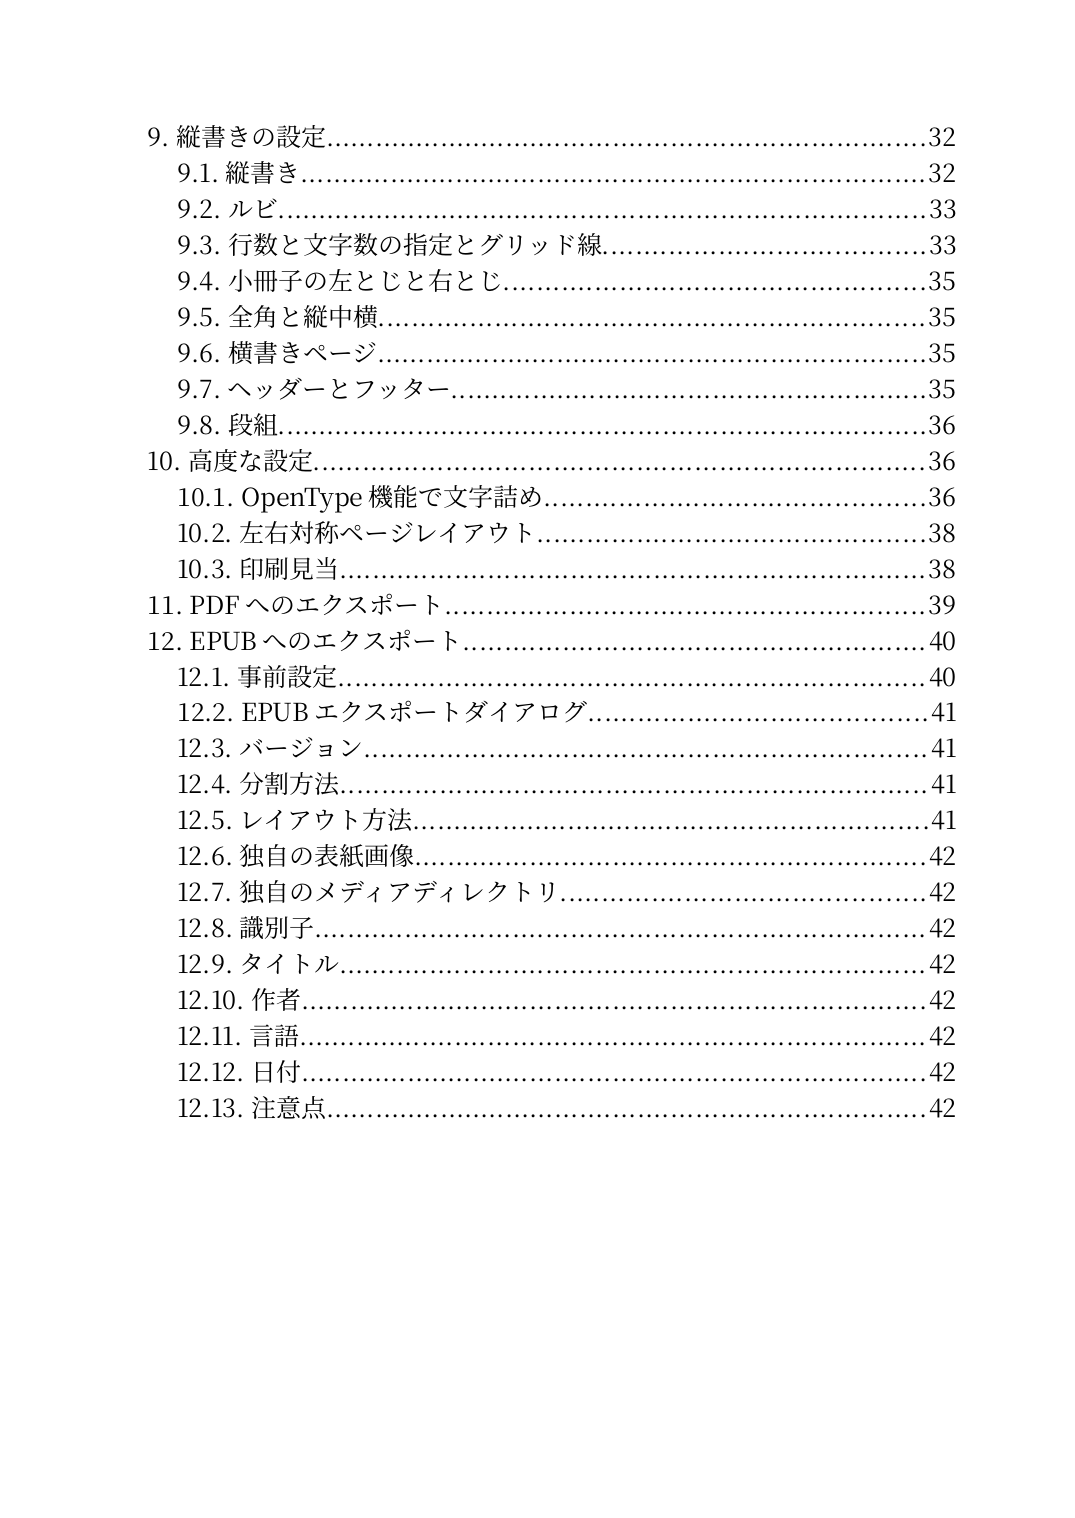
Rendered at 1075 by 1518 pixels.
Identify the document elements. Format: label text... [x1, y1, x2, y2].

text 12.3. バージョン 41 [177, 729, 957, 765]
text 10. 高度な設定 36 [148, 442, 957, 477]
text 9.4. 小冊子の左とじと右とじ 35 [177, 262, 957, 298]
text 9.8. 段組 36 [177, 406, 957, 442]
text 9.1. 縦書き 32 [177, 154, 957, 190]
text 12.12. 日付 42 [177, 1052, 957, 1088]
text 12.8. 識別子 42 [177, 909, 957, 945]
text 10.3. 印刷見当 38 [177, 549, 957, 585]
text 12.9. タイトル 42 [177, 945, 957, 981]
text 9. 縦書きの設定 32 [148, 118, 957, 154]
text 11. PDFへのエクスポート 39 [148, 585, 957, 621]
text 12.5. レイアウト方法 41 [177, 801, 957, 837]
text 12.2. EPUBエクスポートダイアログ 41 [177, 693, 957, 729]
text 9.7. ヘッダーとフッター 35 [177, 370, 957, 406]
text 9.6. 横書きページ 35 [177, 334, 957, 370]
text 10.2. 左右対称ページレイアウト 38 [177, 513, 957, 549]
text 12.7. 独自のメディアディレクトリ 42 [177, 873, 957, 909]
text 9.5. 全角と縦中横 35 [177, 298, 957, 334]
text 12.6. 独自の表紙画像 42 [177, 837, 957, 873]
text 12.13. 注意点 42 [177, 1088, 957, 1124]
text 12. EPUBへのエクスポート 40 [148, 621, 957, 657]
text 12.4. 分割方法 41 [177, 765, 957, 801]
text 9.3. 行数と文字数の指定とグリッド線 33 [177, 226, 957, 262]
text 12.1. 事前設定 40 [177, 657, 957, 693]
text 12.11. 言語 42 [177, 1017, 957, 1052]
text 10.1. OpenType機能で文字詰め 36 [177, 477, 957, 513]
text 12.10. 作者 42 [177, 981, 957, 1017]
text 9.2. ルビ 33 [177, 190, 957, 226]
